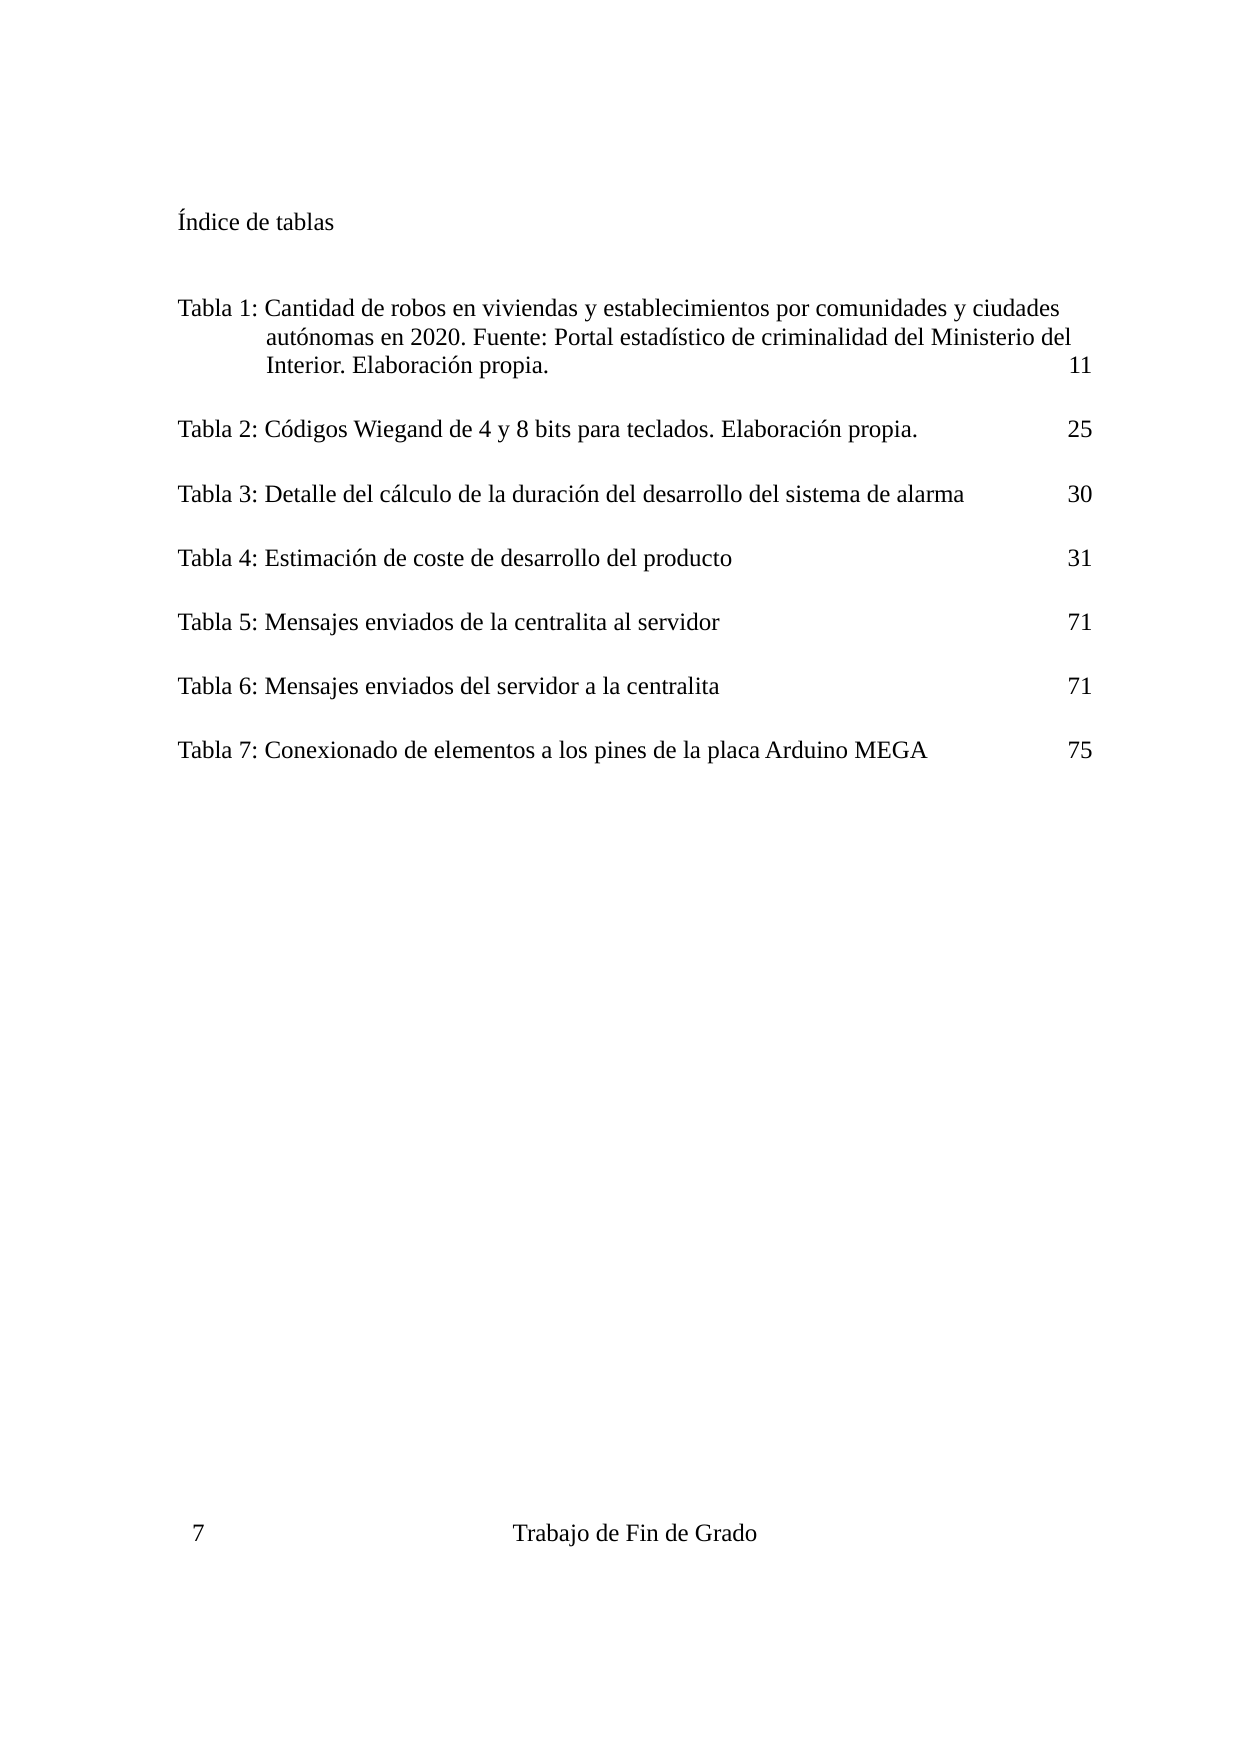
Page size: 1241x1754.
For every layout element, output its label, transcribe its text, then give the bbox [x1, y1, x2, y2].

text Tabla 2: Códigos Wiegand de 4 y 8 bits para teclados. Elaboración propia. 25 [177, 414, 1092, 443]
text Tabla 7: Conexionado de elementos a los pines de la placa Arduino MEGA 75 [177, 735, 1092, 764]
text Índice de tablas [177, 207, 1092, 235]
text Tabla 4: Estimación de coste de desarrollo del producto 31 [177, 543, 1092, 572]
text Tabla 3: Detalle del cálculo de la duración del desarrollo del sistema de alarma 30 [177, 479, 1092, 507]
text Tabla 5: Mensajes enviados de la centralita al servidor 71 [177, 607, 1092, 636]
text Tabla 6: Mensajes enviados del servidor a la centralita 71 [177, 671, 1092, 700]
text Tabla 1: Cantidad de robos en viviendas y establecimientos por comunidades y ciudades autónomas en 2020. Fuente: Portal estadístico de criminalidad del Ministerio del Interior. Elaboración propia. 11 [177, 293, 1092, 379]
